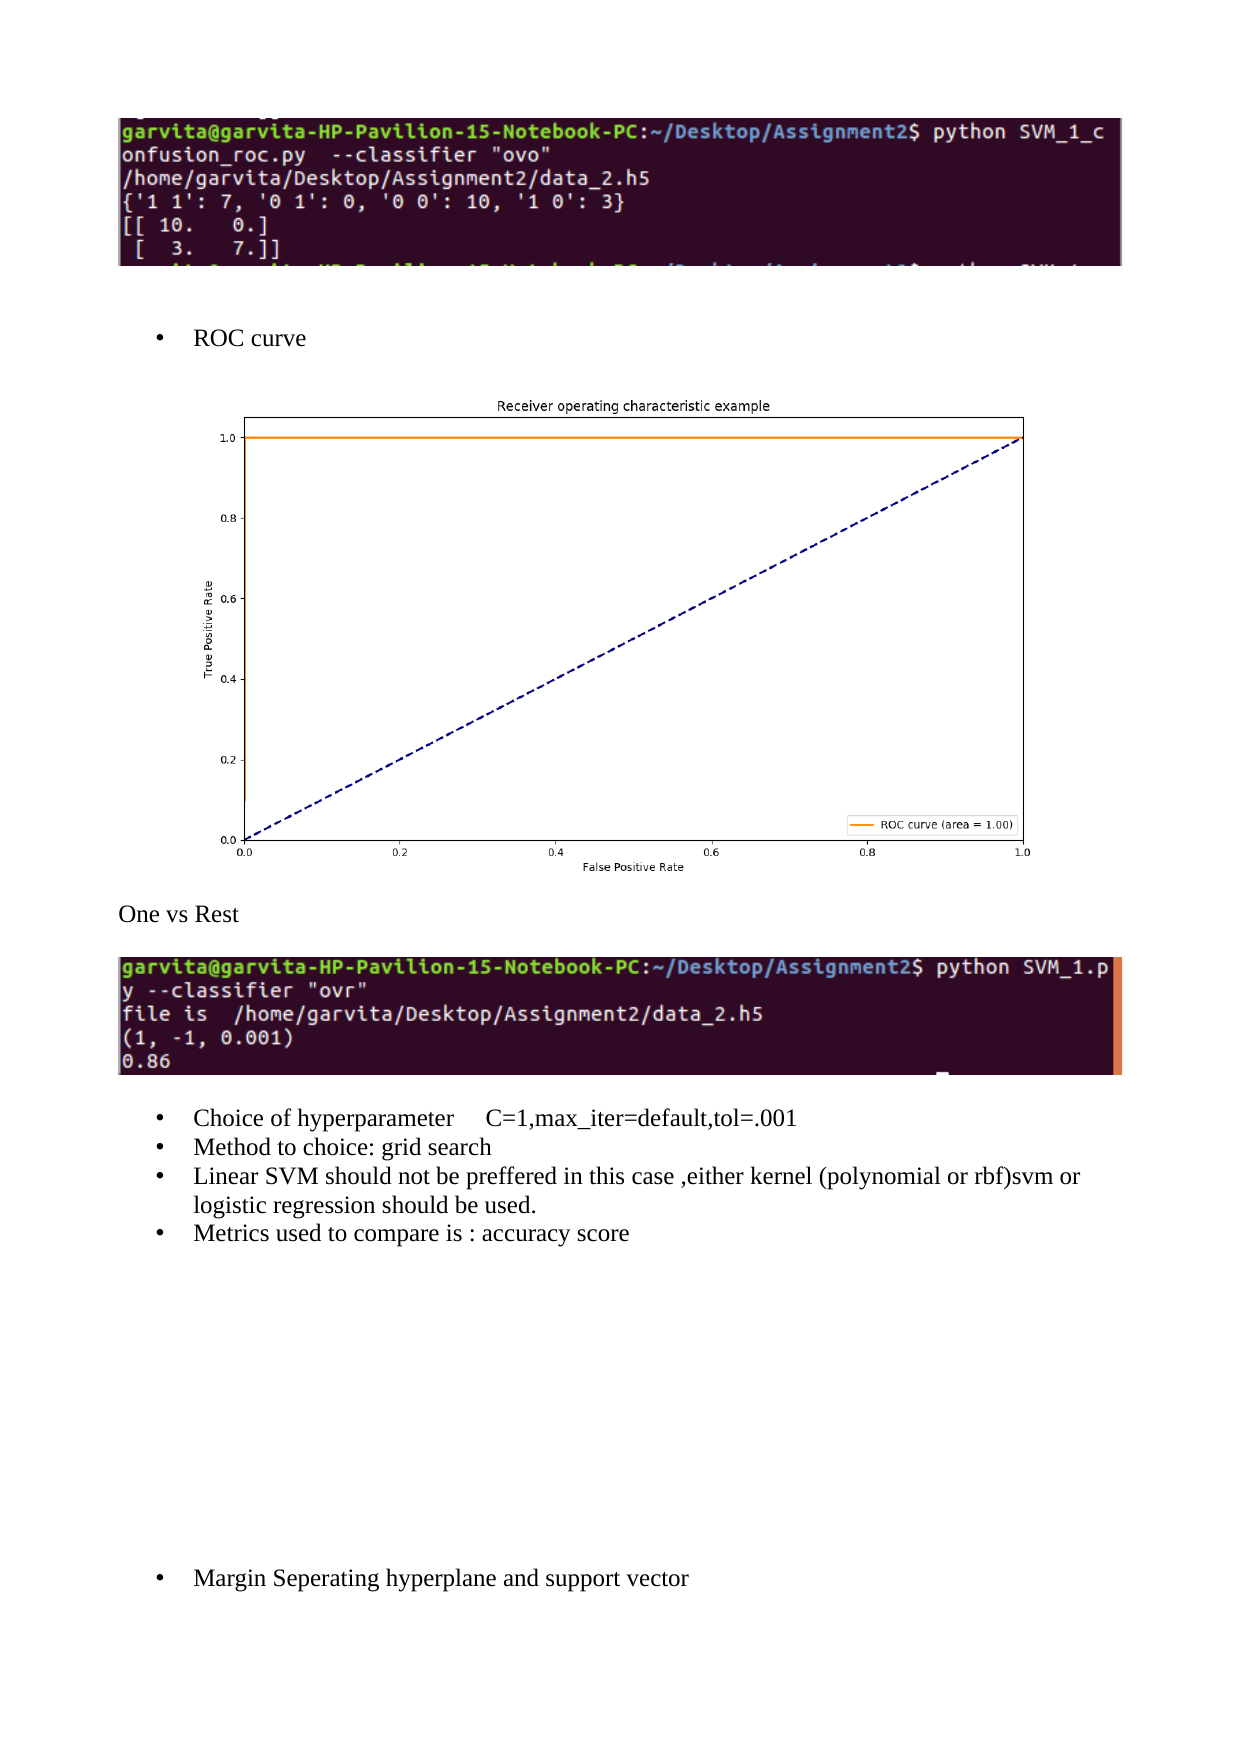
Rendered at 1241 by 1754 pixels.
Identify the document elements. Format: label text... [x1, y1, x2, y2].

list Margin Seperating hyperplane and support vector [156, 1563, 1122, 1592]
text One vs Rest [118, 900, 1122, 928]
list Linear SVM should not be preffered in this case ,either kernel (polynomial or rbf)svm or logistic regression should be used. [156, 1161, 1122, 1218]
list Metrics used to compare is : accuracy score [156, 1218, 1122, 1247]
list Method to choice: grid search [156, 1132, 1122, 1161]
picture [118, 118, 1123, 266]
list ROC curve [156, 323, 1122, 351]
list Choice of hyperparameter C=1,max_iter=default,tol=.001 [156, 1103, 1122, 1132]
picture [118, 351, 1123, 900]
picture [118, 957, 1123, 1075]
